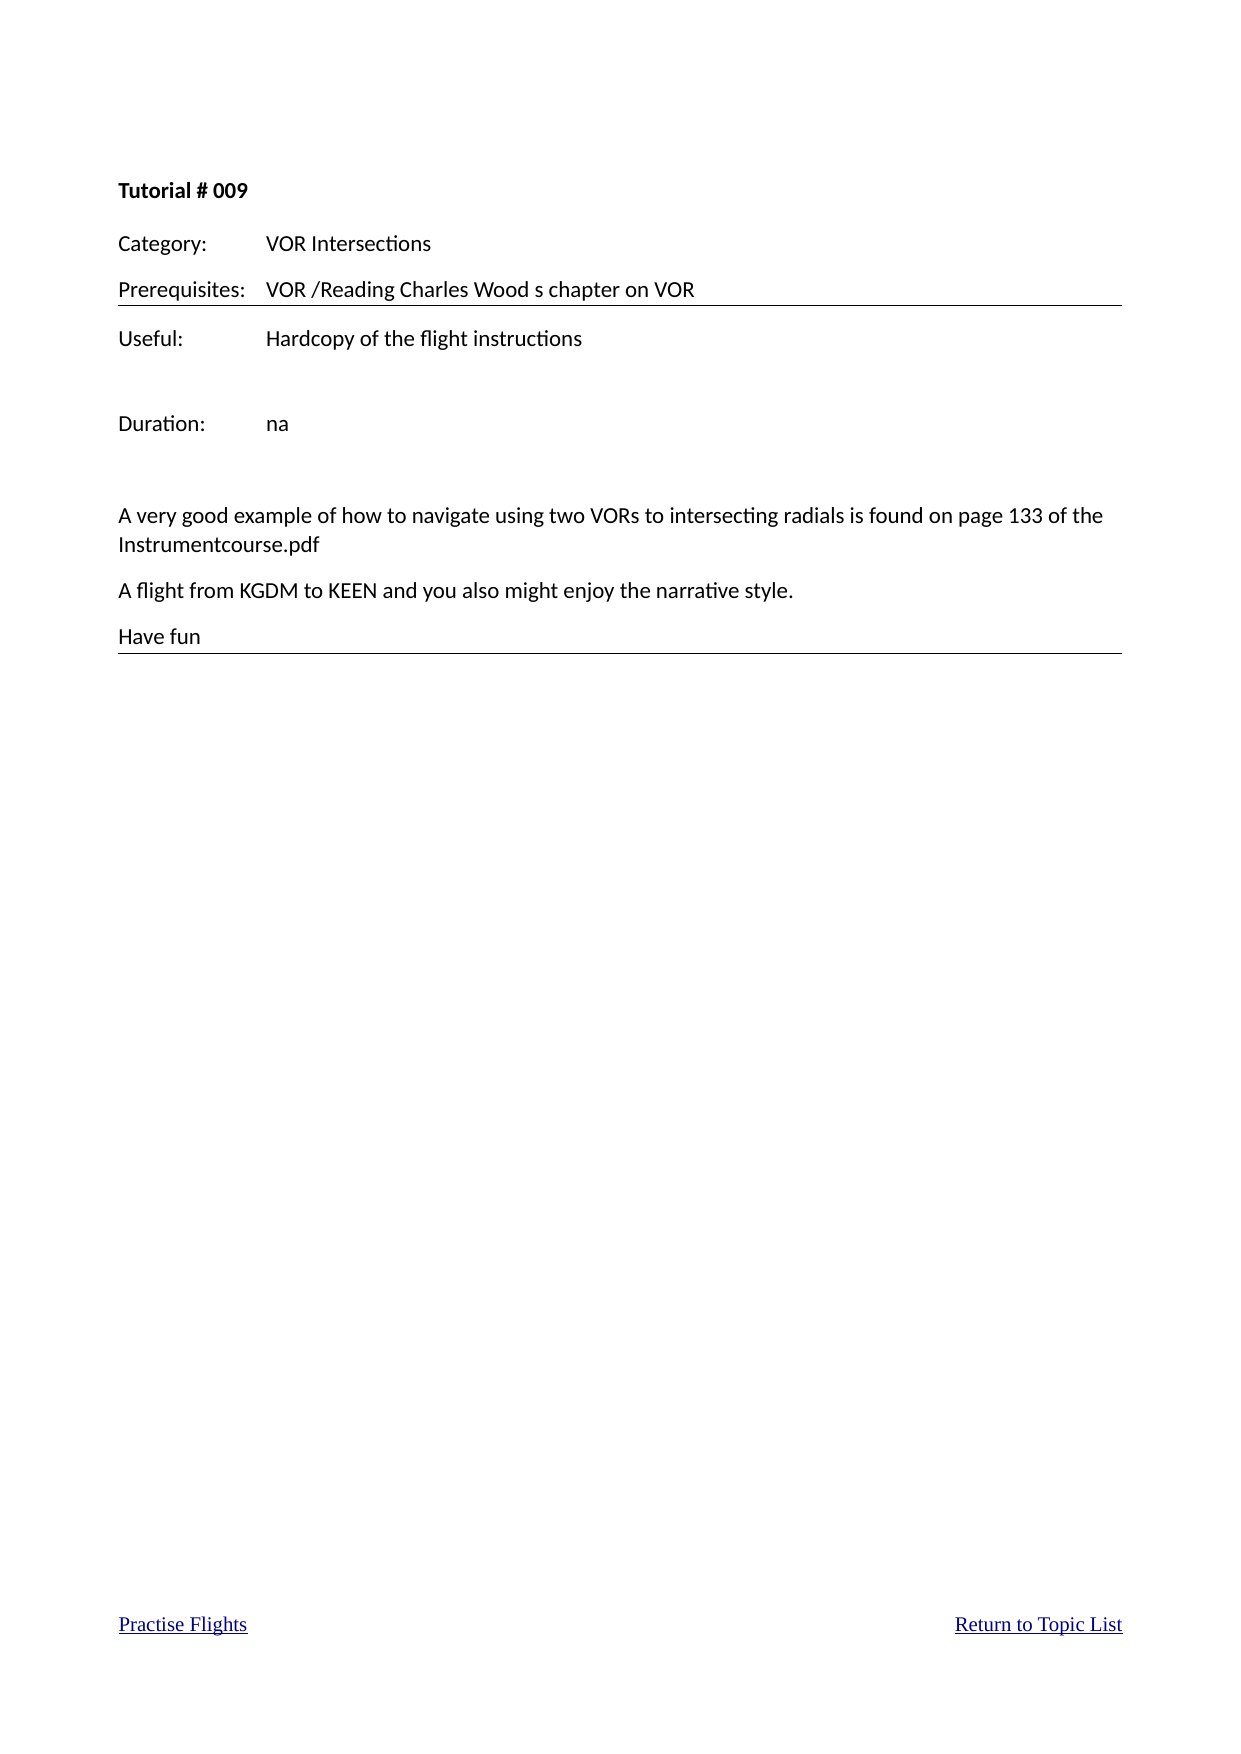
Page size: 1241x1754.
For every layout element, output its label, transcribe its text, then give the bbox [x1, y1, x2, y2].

text A very good example of how to navigate using two VORs to intersecting radials is found on page 133 of the Instrumentcourse.pdf [118, 501, 1122, 558]
text A flight from KGDM to KEEN and you also might enjoy the narrative style. [118, 576, 1122, 604]
text Duration: na [118, 409, 1122, 437]
text Prerequisites: VOR /Reading Charles Wood s chapter on VOR [118, 275, 1122, 305]
text Category: VOR Intersections [118, 229, 1122, 257]
text Have fun [118, 622, 1122, 653]
text Useful: Hardcopy of the flight instructions [118, 324, 1122, 384]
text Tutorial # 009 [118, 176, 1122, 204]
